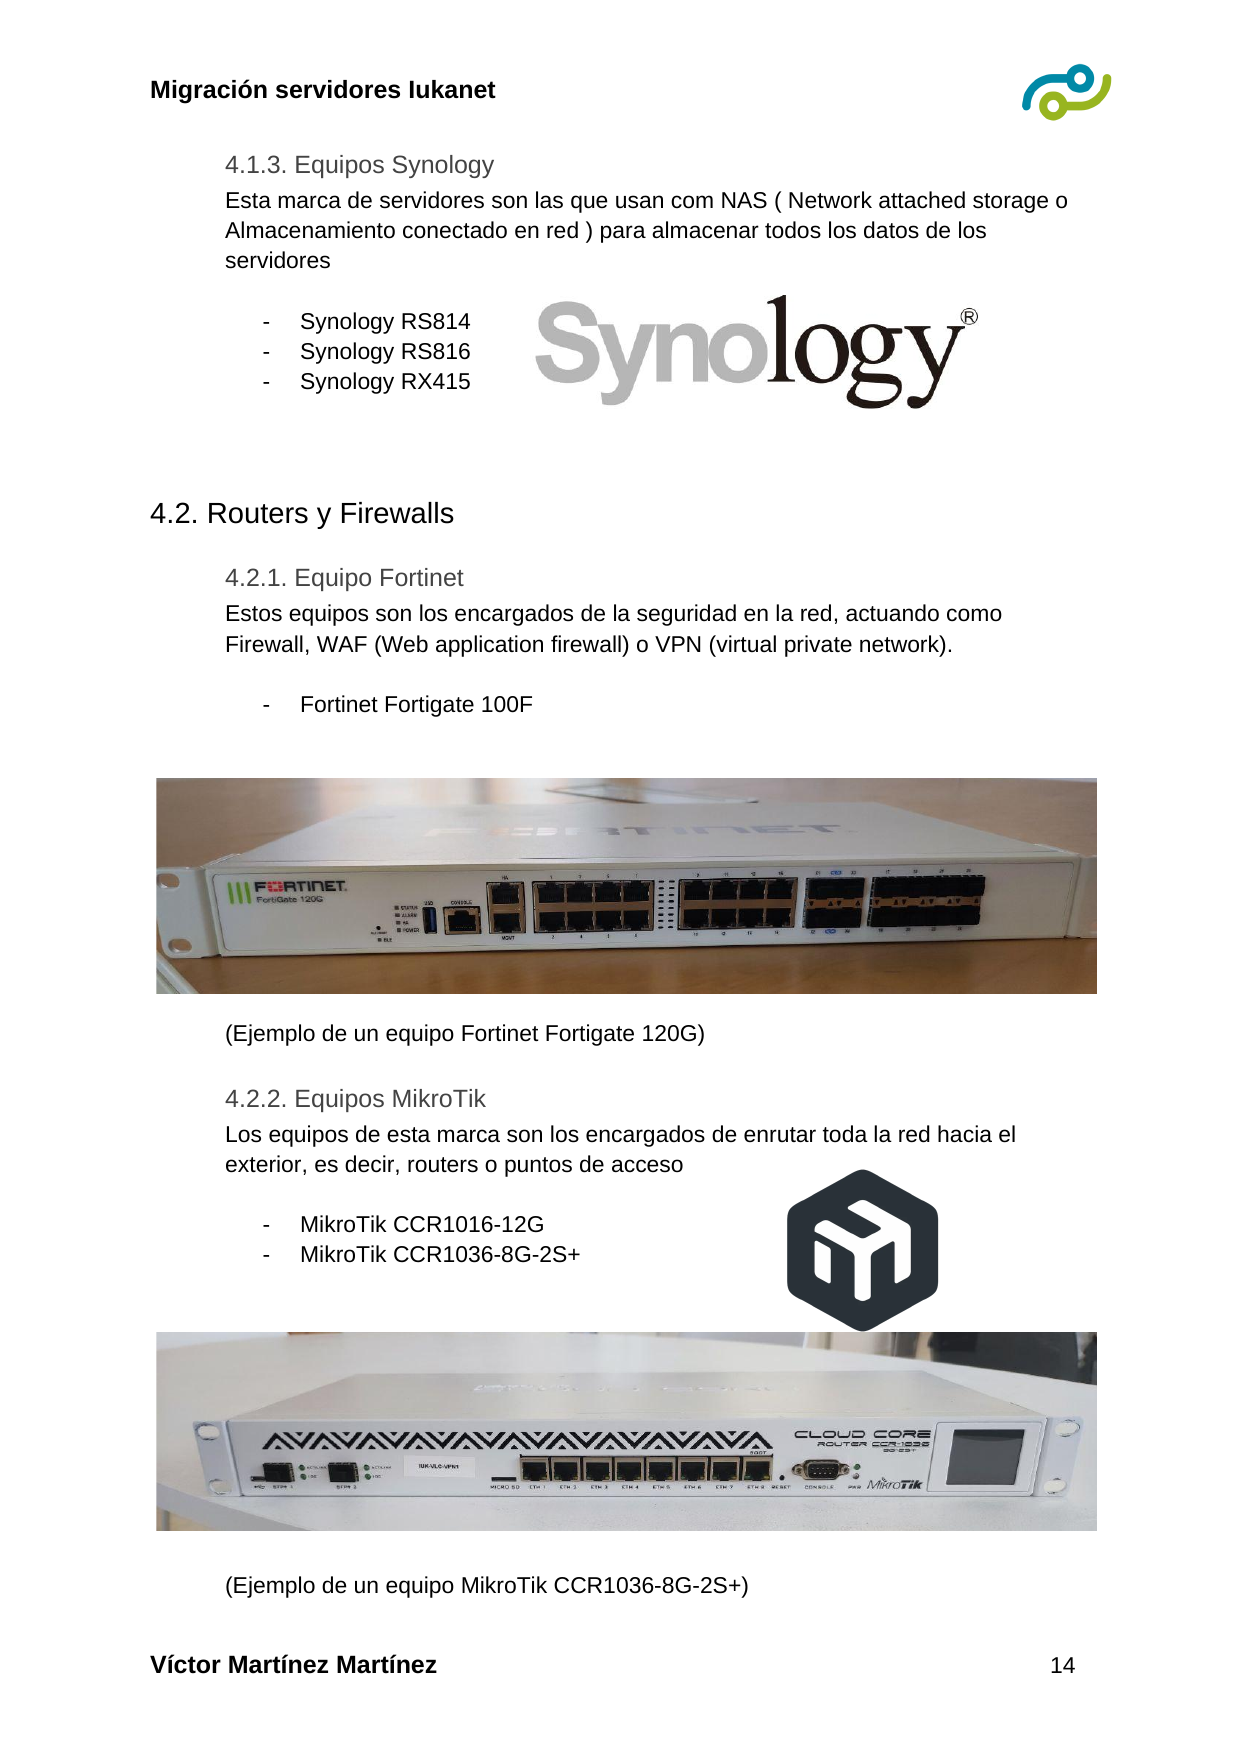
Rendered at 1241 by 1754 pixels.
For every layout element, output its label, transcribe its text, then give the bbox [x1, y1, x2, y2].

subtitle 4.1.3. Equipos Synology [150, 150, 1090, 179]
list Synology RS814 [262, 308, 512, 334]
picture [1018, 59, 1034, 122]
list Fortinet Fortigate 100F [262, 691, 1090, 717]
picture [156, 778, 1097, 994]
text (Ejemplo de un equipo Fortinet Fortigate 120G) [225, 994, 1090, 1046]
list Synology RX415 [262, 368, 512, 395]
list MikroTik CCR1016-12G [262, 1211, 780, 1238]
text [225, 751, 1090, 778]
subtitle 4.2.1. Equipo Fortinet [150, 563, 1090, 592]
list [945, 1211, 1090, 1238]
list [987, 308, 1090, 334]
text (Ejemplo de un equipo MikroTik CCR1036-8G-2S+) [150, 1316, 1090, 1598]
list [987, 338, 1090, 364]
picture [156, 1168, 1097, 1531]
list Synology RS816 [262, 338, 512, 364]
text Esta marca de servidores son las que usan com NAS ( Network attached storage o Almacenamiento conectado en red ) para almacenar todos los datos de los servidores [225, 187, 1090, 274]
subtitle 4.2.2. Equipos MikroTik [150, 1083, 1090, 1112]
text Estos equipos son los encargados de la seguridad en la red, actuando como Firewall, WAF (Web application firewall) o VPN (virtual private network). [225, 600, 1090, 657]
picture [512, 295, 987, 411]
subtitle 4.2. Routers y Firewalls [150, 496, 1090, 530]
list [945, 1241, 1090, 1268]
list [987, 368, 1090, 395]
text Los equipos de esta marca son los encargados de enrutar toda la red hacia el exterior, es decir, routers o puntos de acceso [225, 1121, 1090, 1177]
list MikroTik CCR1036-8G-2S+ [262, 1241, 780, 1268]
